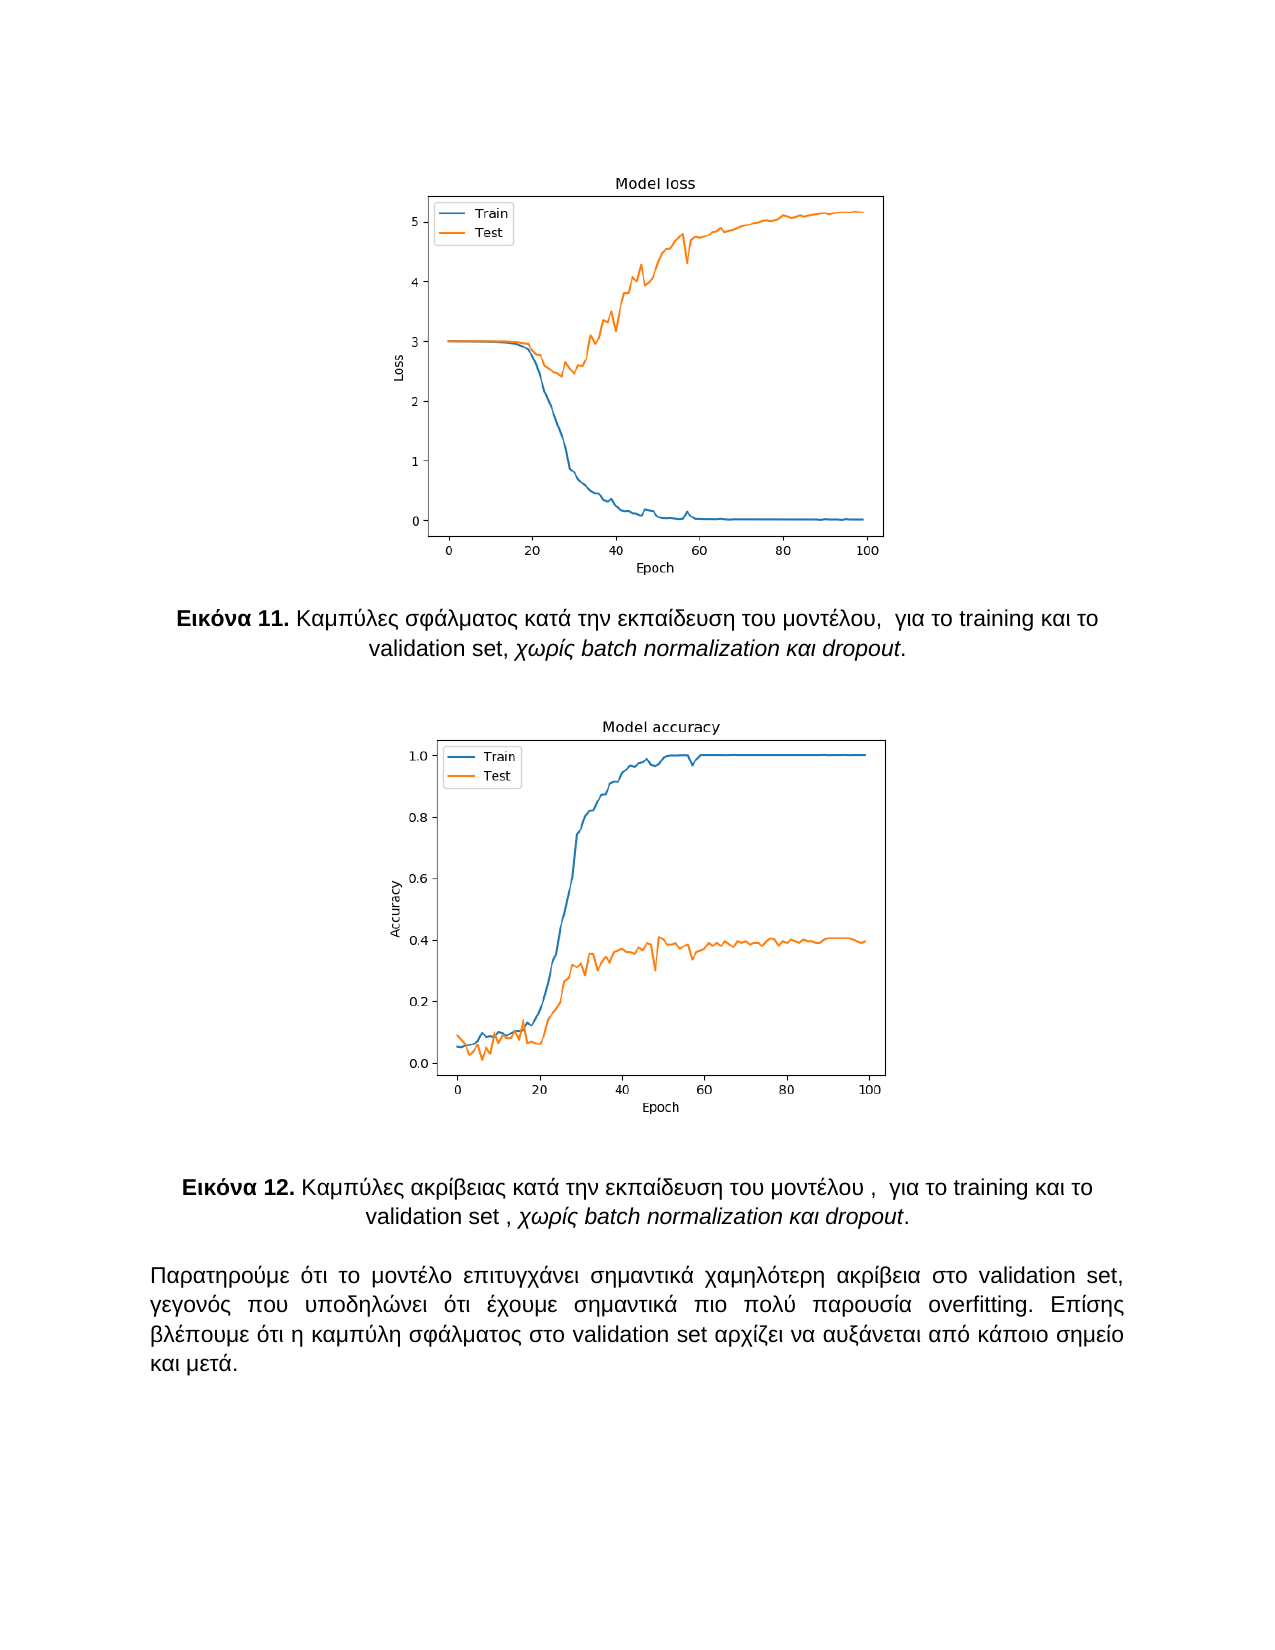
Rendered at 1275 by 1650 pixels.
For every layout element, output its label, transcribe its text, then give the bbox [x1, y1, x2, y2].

text Εικόνα 12. Καμπύλες ακρίβειας κατά την εκπαίδευση του μοντέλου , για το training και το validation set , χωρίς batch normalization και dropout. [150, 1175, 1125, 1230]
text Παρατηρούμε ότι το μοντέλο επιτυγχάνει σημαντικά χαμηλότερη ακρίβεια στο validation set, γεγονός που υποδηλώνει ότι έχουμε σημαντικά πιο πολύ παρουσία overfitting. Επίσης βλέπουμε ότι η καμπύλη σφάλματος στο validation set αρχίζει να αυξάνεται από κάποιο σημείο και μετά. [150, 1263, 1125, 1377]
picture [381, 712, 894, 1123]
text Εικόνα 11. Καμπύλες σφάλματος κατά την εκπαίδευση του μοντέλου, για το training και το validation set, χωρίς batch normalization και dropout. [150, 606, 1125, 661]
picture [383, 168, 892, 584]
